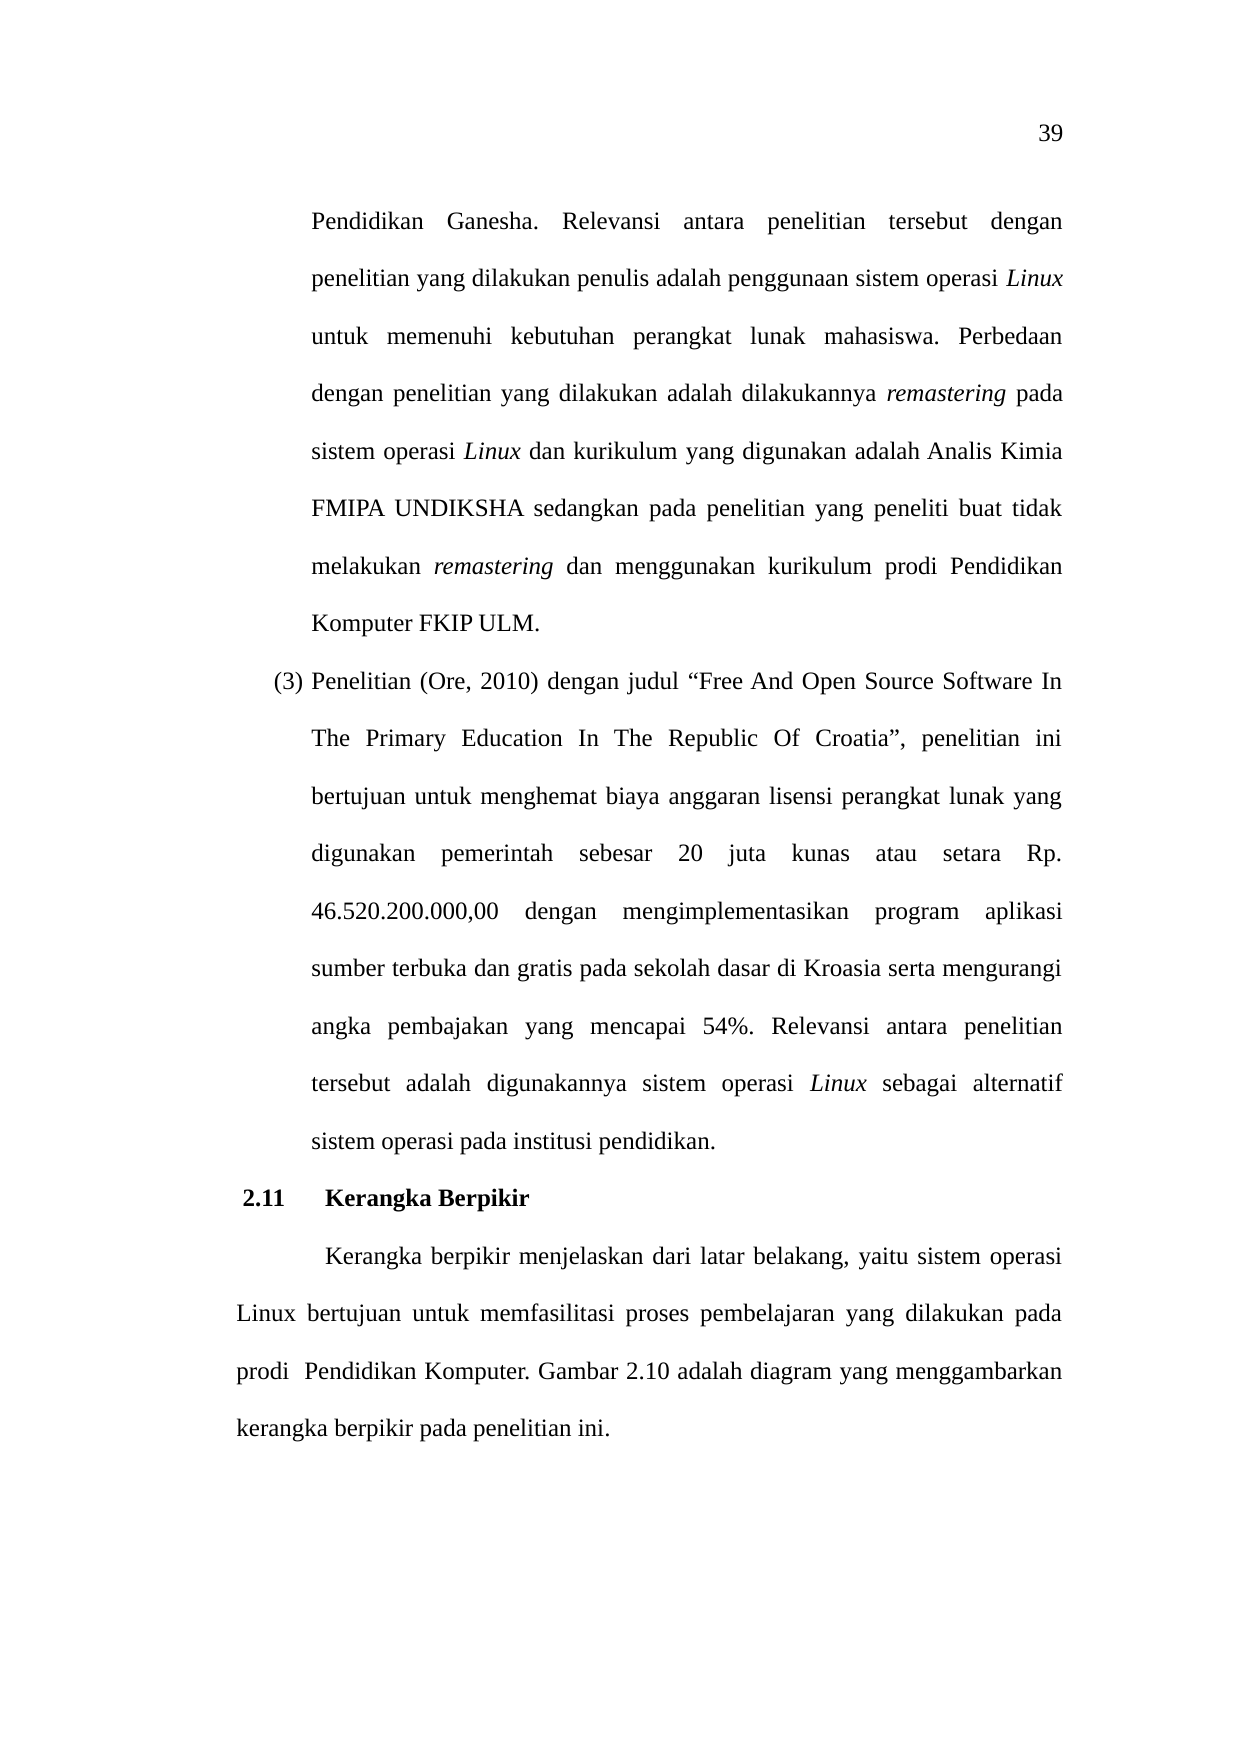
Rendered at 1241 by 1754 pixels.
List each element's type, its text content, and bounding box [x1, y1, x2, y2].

text Kerangka berpikir menjelaskan dari latar belakang, yaitu sistem operasi Linux bertujuan untuk memfasilitasi proses pembelajaran yang dilakukan pada prodi Pendidikan Komputer. Gambar 2.10 adalah diagram yang menggambarkan kerangka berpikir pada penelitian ini. [236, 1241, 1063, 1442]
subtitle Kerangka Berpikir [236, 1183, 1063, 1212]
list Penelitian (Ore, 2010) dengan judul “Free And Open Source Software In The Primary Education In The Republic Of Croatia”, penelitian ini bertujuan untuk menghemat biaya anggaran lisensi perangkat lunak yang digunakan pemerintah sebesar 20 juta kunas atau setara Rp. 46.520.200.000,00 dengan mengimplementasikan program aplikasi sumber terbuka dan gratis pada sekolah dasar di Kroasia serta mengurangi angka pembajakan yang mencapai 54%. Relevansi antara penelitian tersebut adalah digunakannya sistem operasi Linux sebagai alternatif sistem operasi pada institusi pendidikan. [274, 666, 1063, 1155]
list Pendidikan Ganesha. Relevansi antara penelitian tersebut dengan penelitian yang dilakukan penulis adalah penggunaan sistem operasi Linux untuk memenuhi kebutuhan perangkat lunak mahasiswa. Perbedaan dengan penelitian yang dilakukan adalah dilakukannya remastering pada sistem operasi Linux dan kurikulum yang digunakan adalah Analis Kimia FMIPA UNDIKSHA sedangkan pada penelitian yang peneliti buat tidak melakukan remastering dan menggunakan kurikulum prodi Pendidikan Komputer FKIP ULM. [274, 206, 1063, 637]
